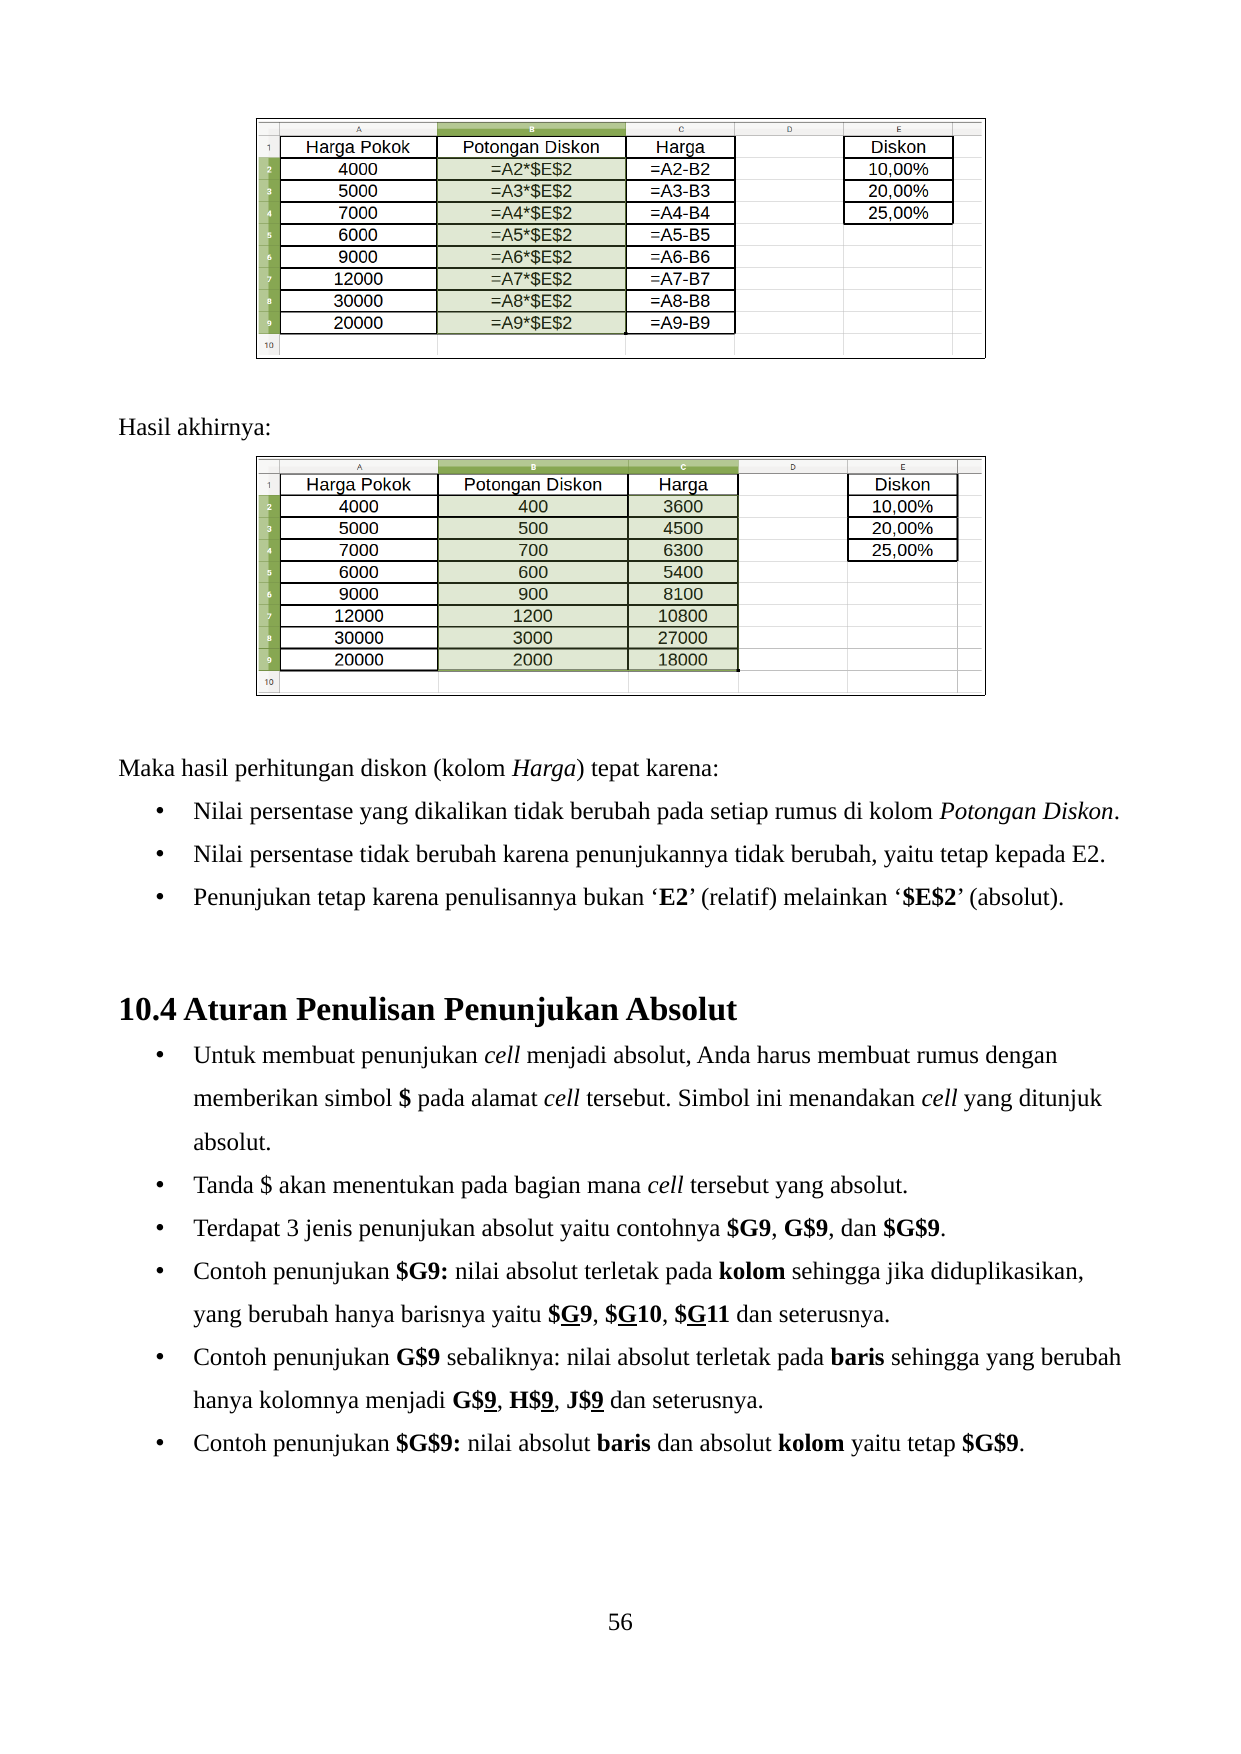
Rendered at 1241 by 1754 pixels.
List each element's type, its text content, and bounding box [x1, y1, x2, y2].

list Nilai persentase tidak berubah karena penunjukannya tidak berubah, yaitu tetap kepada E2. [156, 839, 1122, 868]
text Maka hasil perhitungan diskon (kolom Harga) tepat karena: [118, 753, 1122, 781]
picture [258, 458, 982, 693]
list Contoh penunjukan G$9 sebaliknya: nilai absolut terletak pada baris sehingga yang berubah hanya kolomnya menjadi G$9, H$9, J$9 dan seterusnya. [156, 1342, 1122, 1414]
subtitle 10.4 Aturan Penulisan Penunjukan Absolut [118, 989, 1122, 1028]
list Terdapat 3 jenis penunjukan absolut yaitu contohnya $G9, G$9, dan $G$9. [156, 1213, 1122, 1242]
list Tanda $ akan menentukan pada bagian mana cell tersebut yang absolut. [156, 1170, 1122, 1198]
picture [258, 121, 982, 355]
list Contoh penunjukan $G9: nilai absolut terletak pada kolom sehingga jika diduplikasikan, yang berubah hanya barisnya yaitu $G9, $G10, $G11 dan seterusnya. [156, 1256, 1122, 1328]
text Hasil akhirnya: [118, 412, 1122, 441]
list Contoh penunjukan $G$9: nilai absolut baris dan absolut kolom yaitu tetap $G$9. [156, 1428, 1122, 1457]
list Penunjukan tetap karena penulisannya bukan ‘E2’ (relatif) melainkan ‘$E$2’ (absolut). [156, 882, 1122, 911]
list Nilai persentase yang dikalikan tidak berubah pada setiap rumus di kolom Potongan Diskon. [156, 796, 1122, 824]
list Untuk membuat penunjukan cell menjadi absolut, Anda harus membuat rumus dengan memberikan simbol $ pada alamat cell tersebut. Simbol ini menandakan cell yang ditunjuk absolut. [156, 1040, 1122, 1155]
